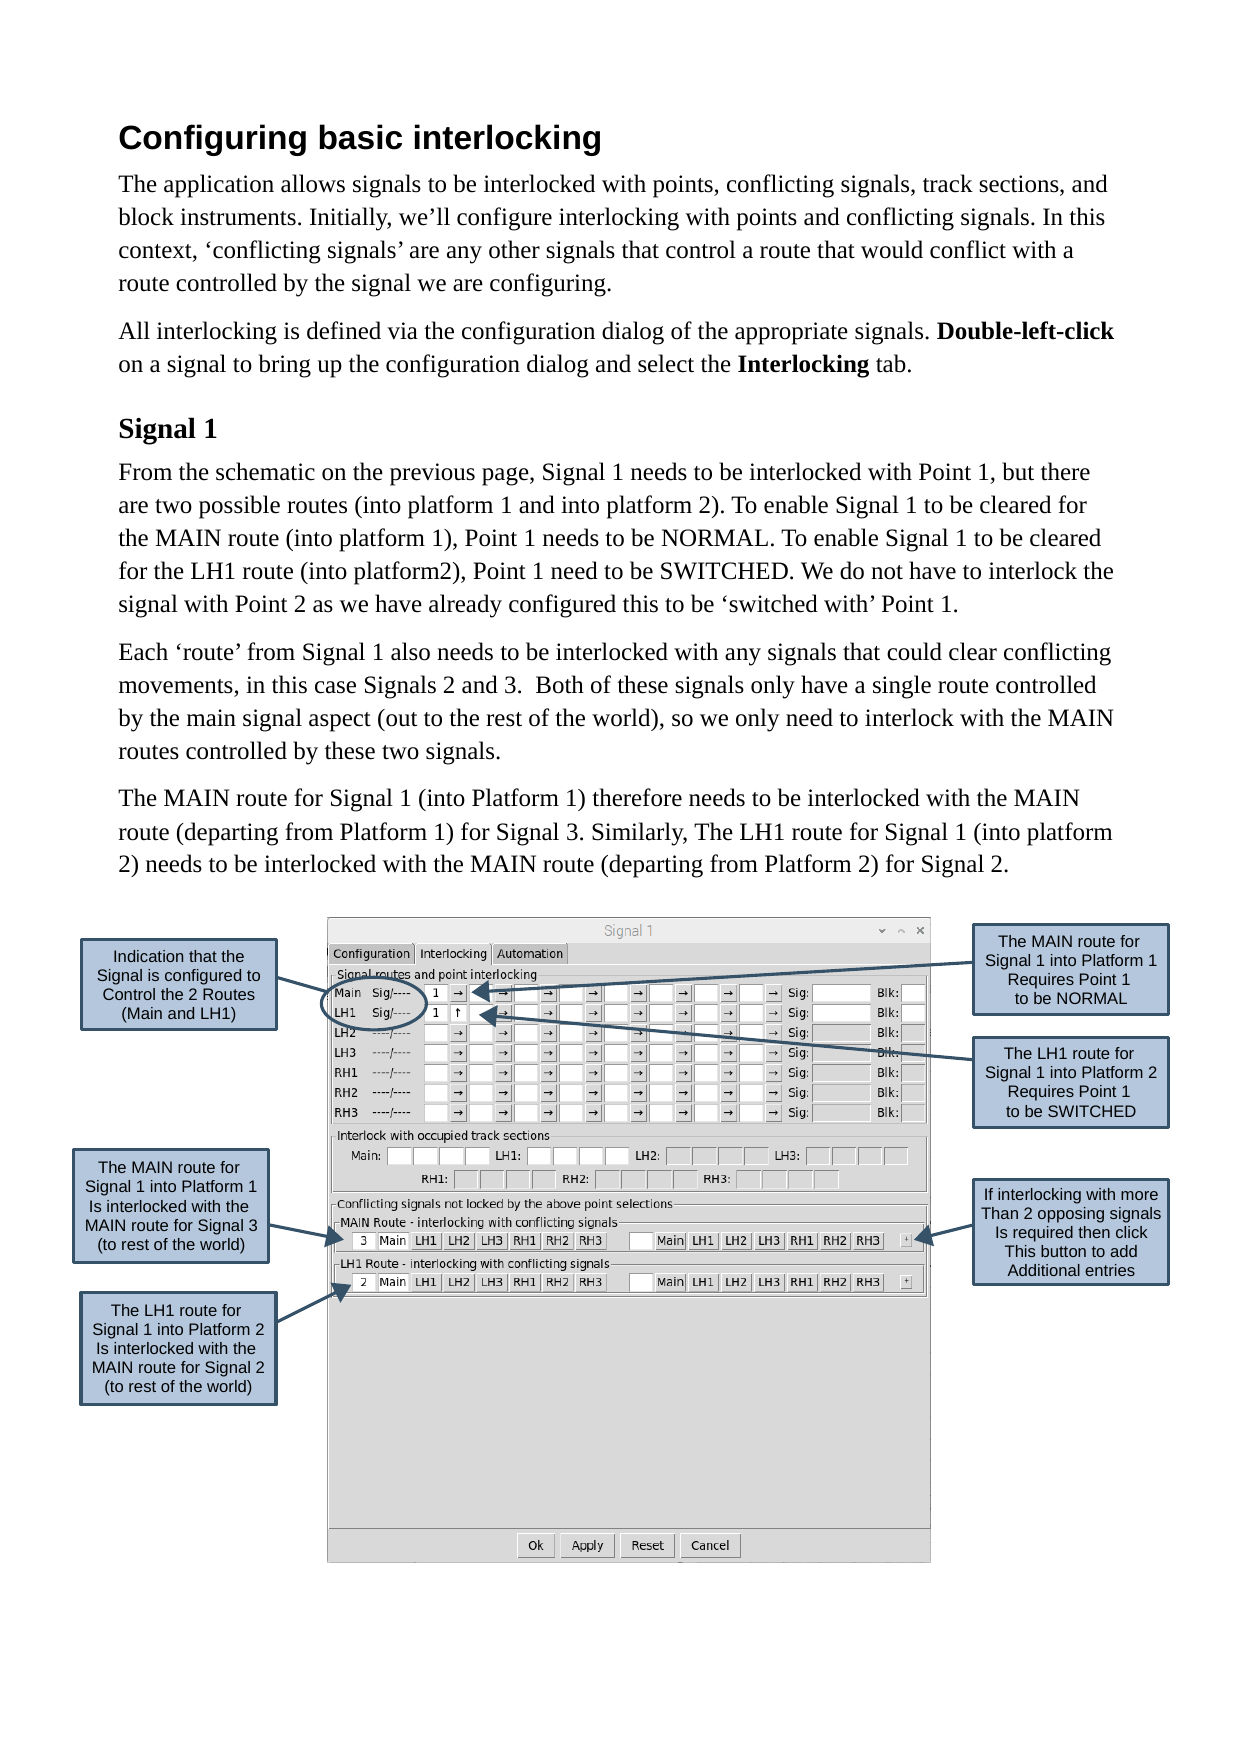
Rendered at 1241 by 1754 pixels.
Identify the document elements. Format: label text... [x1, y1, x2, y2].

text Each ‘route’ from Signal 1 also needs to be interlocked with any signals that could clear conflicting movements, in this case Signals 2 and 3. Both of these signals only have a single route controlled by the main signal aspect (out to the rest of the world), so we only need to interlock with the MAIN routes controlled by these two signals. [118, 637, 1122, 765]
picture [327, 979, 424, 1028]
subtitle Signal 1 [118, 411, 1122, 445]
picture [327, 917, 931, 1563]
text All interlocking is defined via the configuration dialog of the appropriate signals. Double-left-click on a signal to bring up the configuration dialog and select the Interlocking tab. [118, 316, 1122, 378]
text From the schematic on the previous page, Signal 1 needs to be interlocked with Point 1, but there are two possible routes (into platform 1 and into platform 2). To enable Signal 1 to be cleared for the MAIN route (into platform 1), Point 1 needs to be NORMAL. To enable Signal 1 to be cleared for the LH1 route (into platform2), Point 1 need to be SWITCHED. We do not have to interlock the signal with Point 2 as we have already configured this to be ‘switched with’ Point 1. [118, 457, 1122, 618]
subtitle Configuring basic interlocking [118, 118, 1122, 157]
text The MAIN route for Signal 1 (into Platform 1) therefore needs to be interlocked with the MAIN route (departing from Platform 1) for Signal 3. Similarly, The LH1 route for Signal 1 (into platform 2) needs to be interlocked with the MAIN route (departing from Platform 2) for Signal 2. [118, 783, 1122, 878]
text The application allows signals to be interlocked with points, conflicting signals, track sections, and block instruments. Initially, we’ll configure interlocking with points and conflicting signals. In this context, ‘conflicting signals’ are any other signals that control a route that would conflict with a route controlled by the signal we are configuring. [118, 169, 1122, 297]
